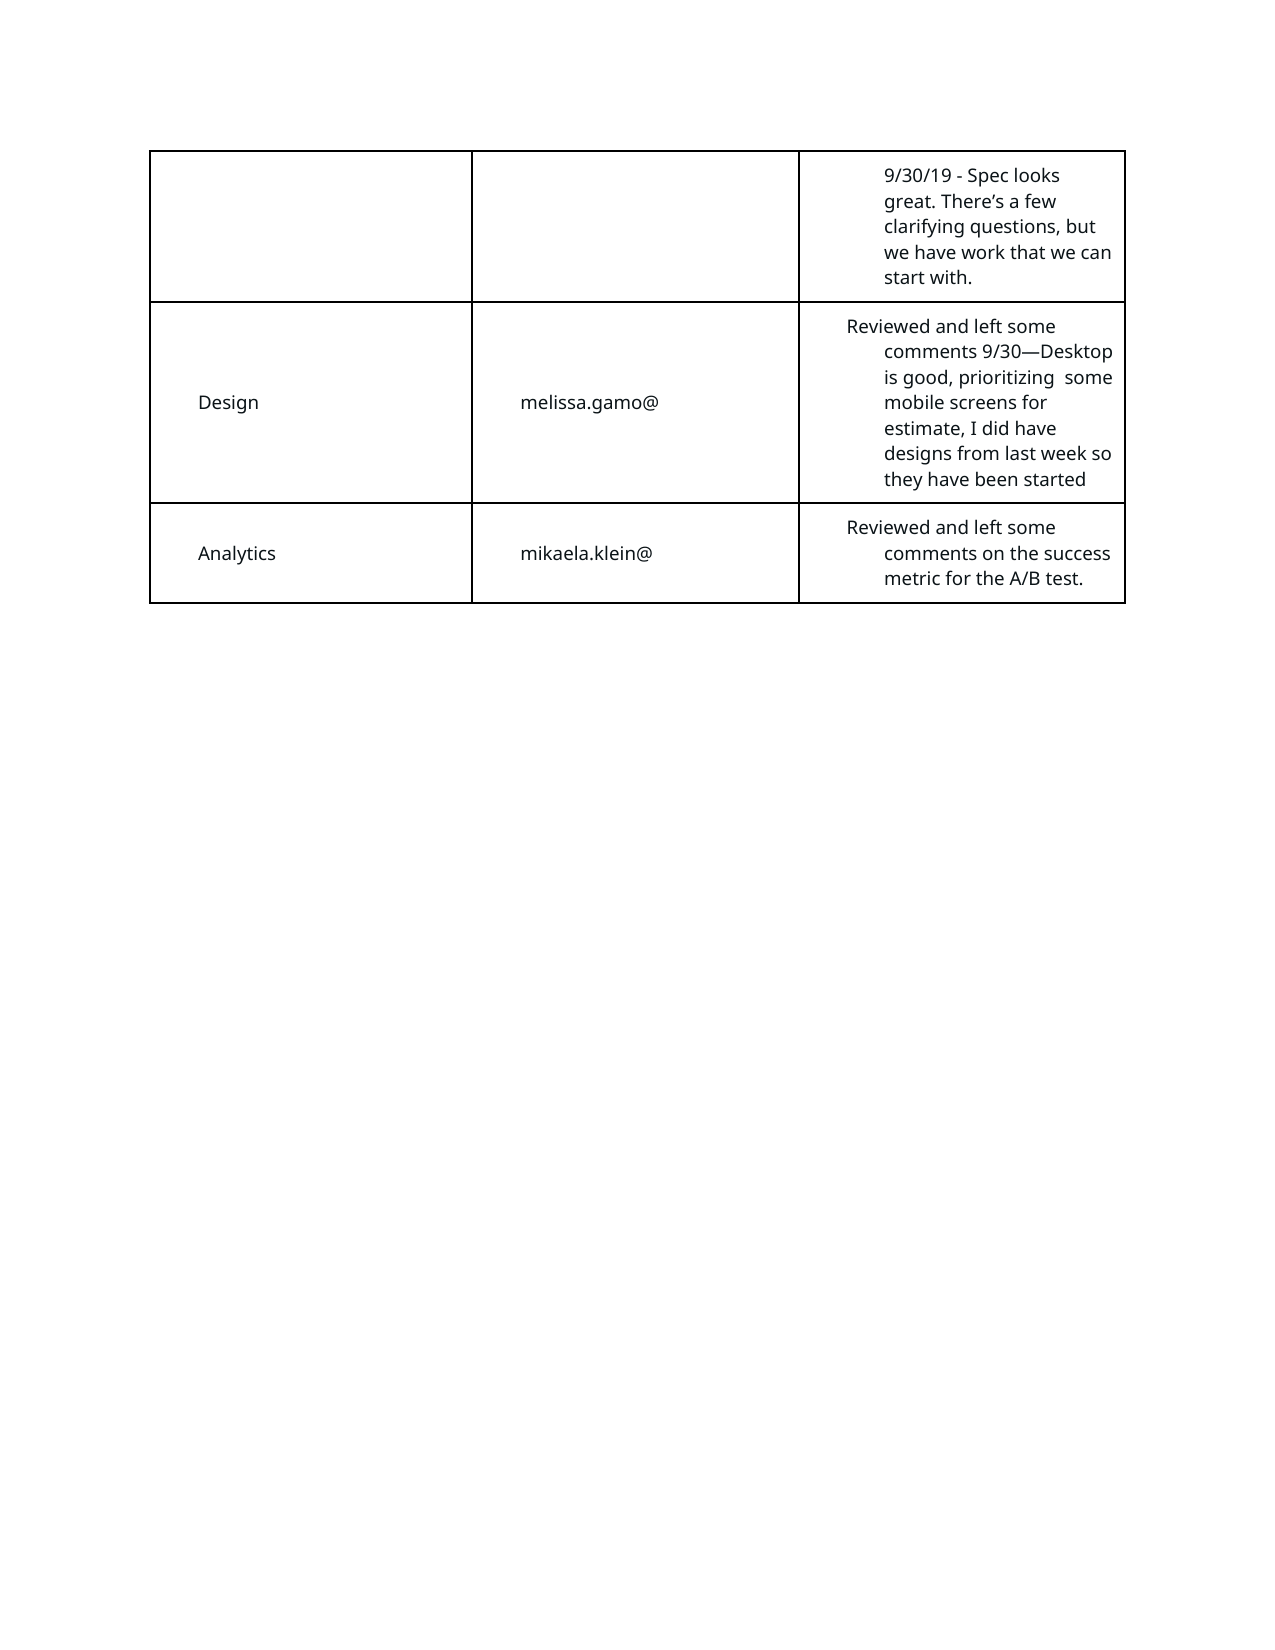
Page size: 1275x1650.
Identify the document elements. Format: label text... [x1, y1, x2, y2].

table_cell [151, 152, 471, 301]
table_cell melissa.gamo@ [473, 303, 798, 502]
table_cell Analytics [151, 504, 471, 602]
table_cell [473, 152, 798, 301]
table_cell Reviewed and left some comments on the success metric for the A/B test. [800, 504, 1124, 602]
table_cell 9/30/19 - Spec looks great. There’s a few clarifying questions, but we have work that we can start with. [800, 152, 1124, 301]
table_cell mikaela.klein@ [473, 504, 798, 602]
table_cell Reviewed and left some comments 9/30—Desktop is good, prioritizing some mobile screens for estimate, I did have designs from last week so they have been started [800, 303, 1124, 502]
table_cell Design [151, 303, 471, 502]
